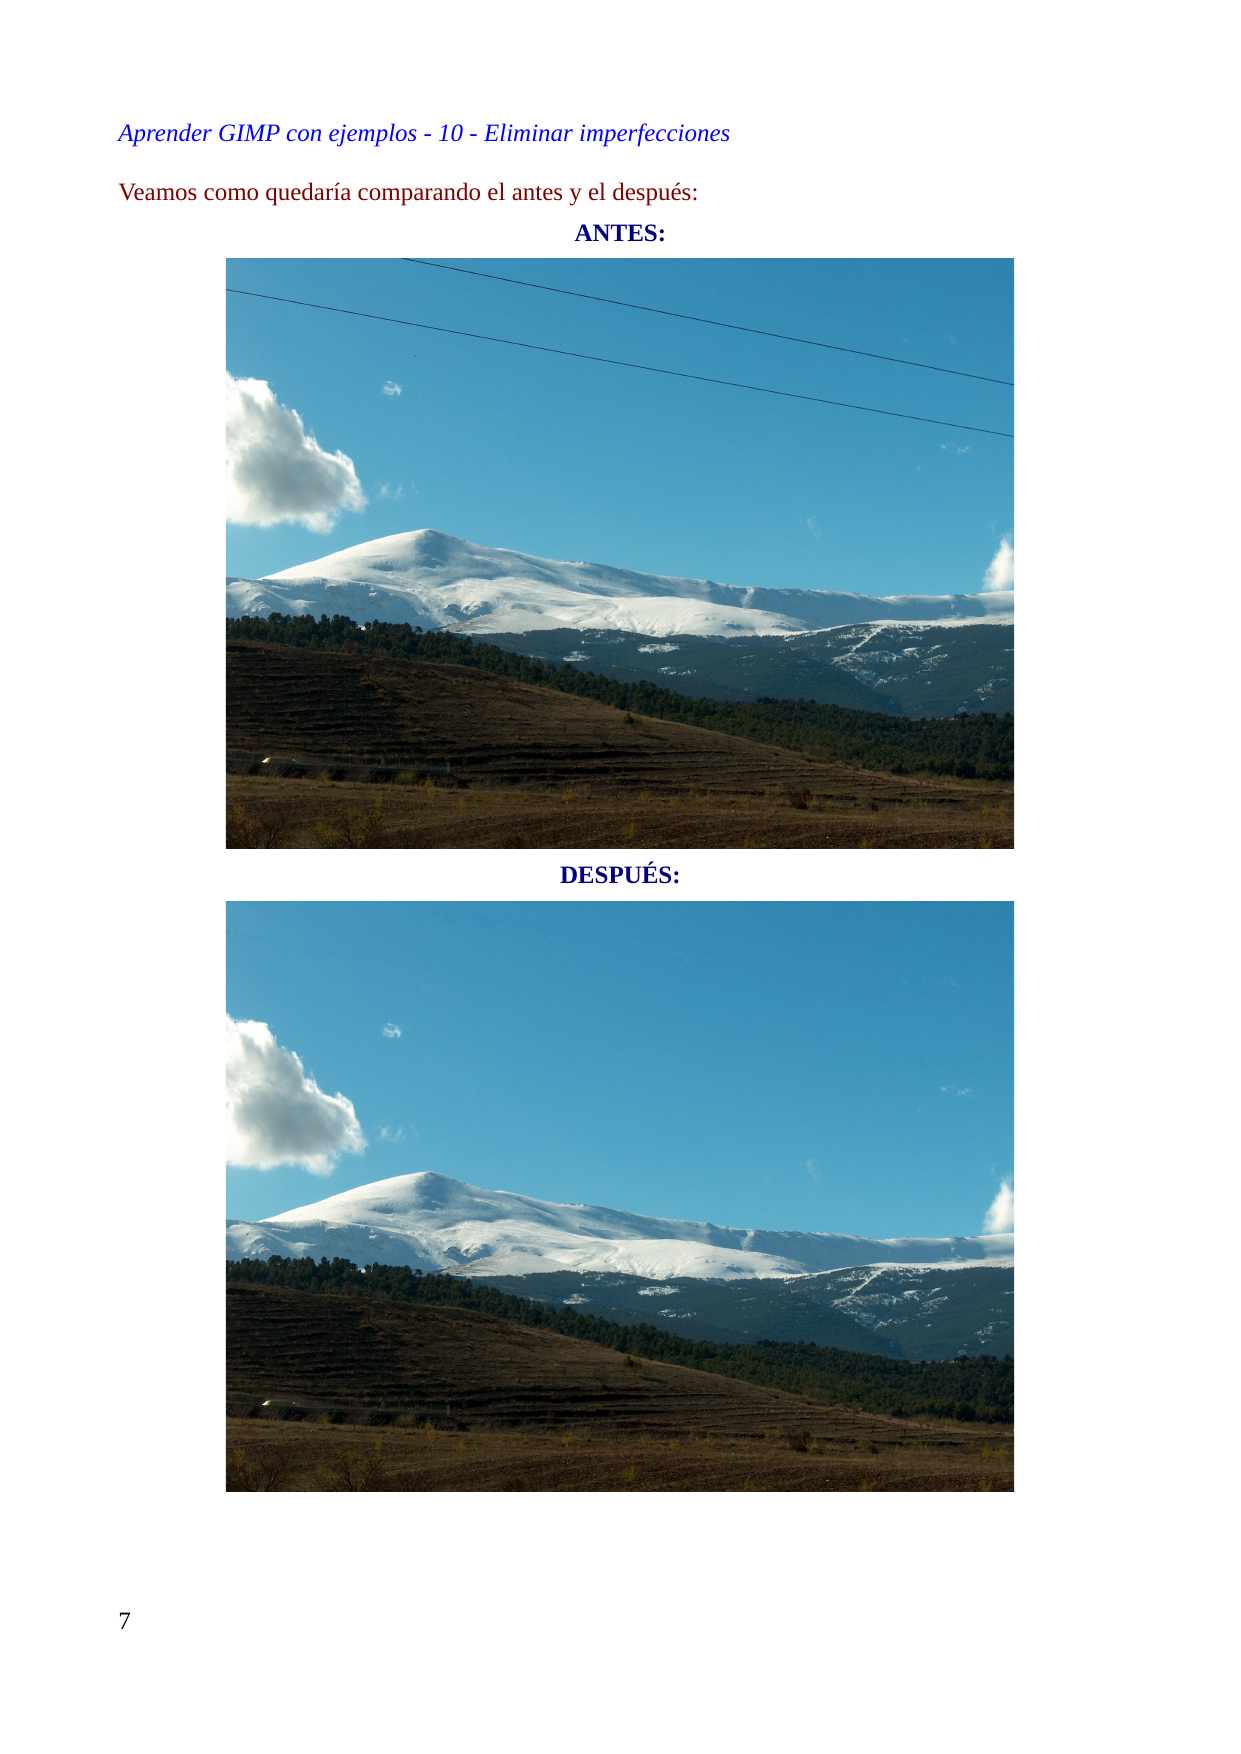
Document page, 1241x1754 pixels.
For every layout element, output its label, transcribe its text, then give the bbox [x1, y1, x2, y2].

text DESPUÉS: [118, 860, 1122, 889]
picture [225, 901, 1015, 1492]
picture [225, 258, 1015, 849]
text ANTES: [118, 218, 1122, 246]
text Veamos como quedaría comparando el antes y el después: [118, 177, 1122, 206]
